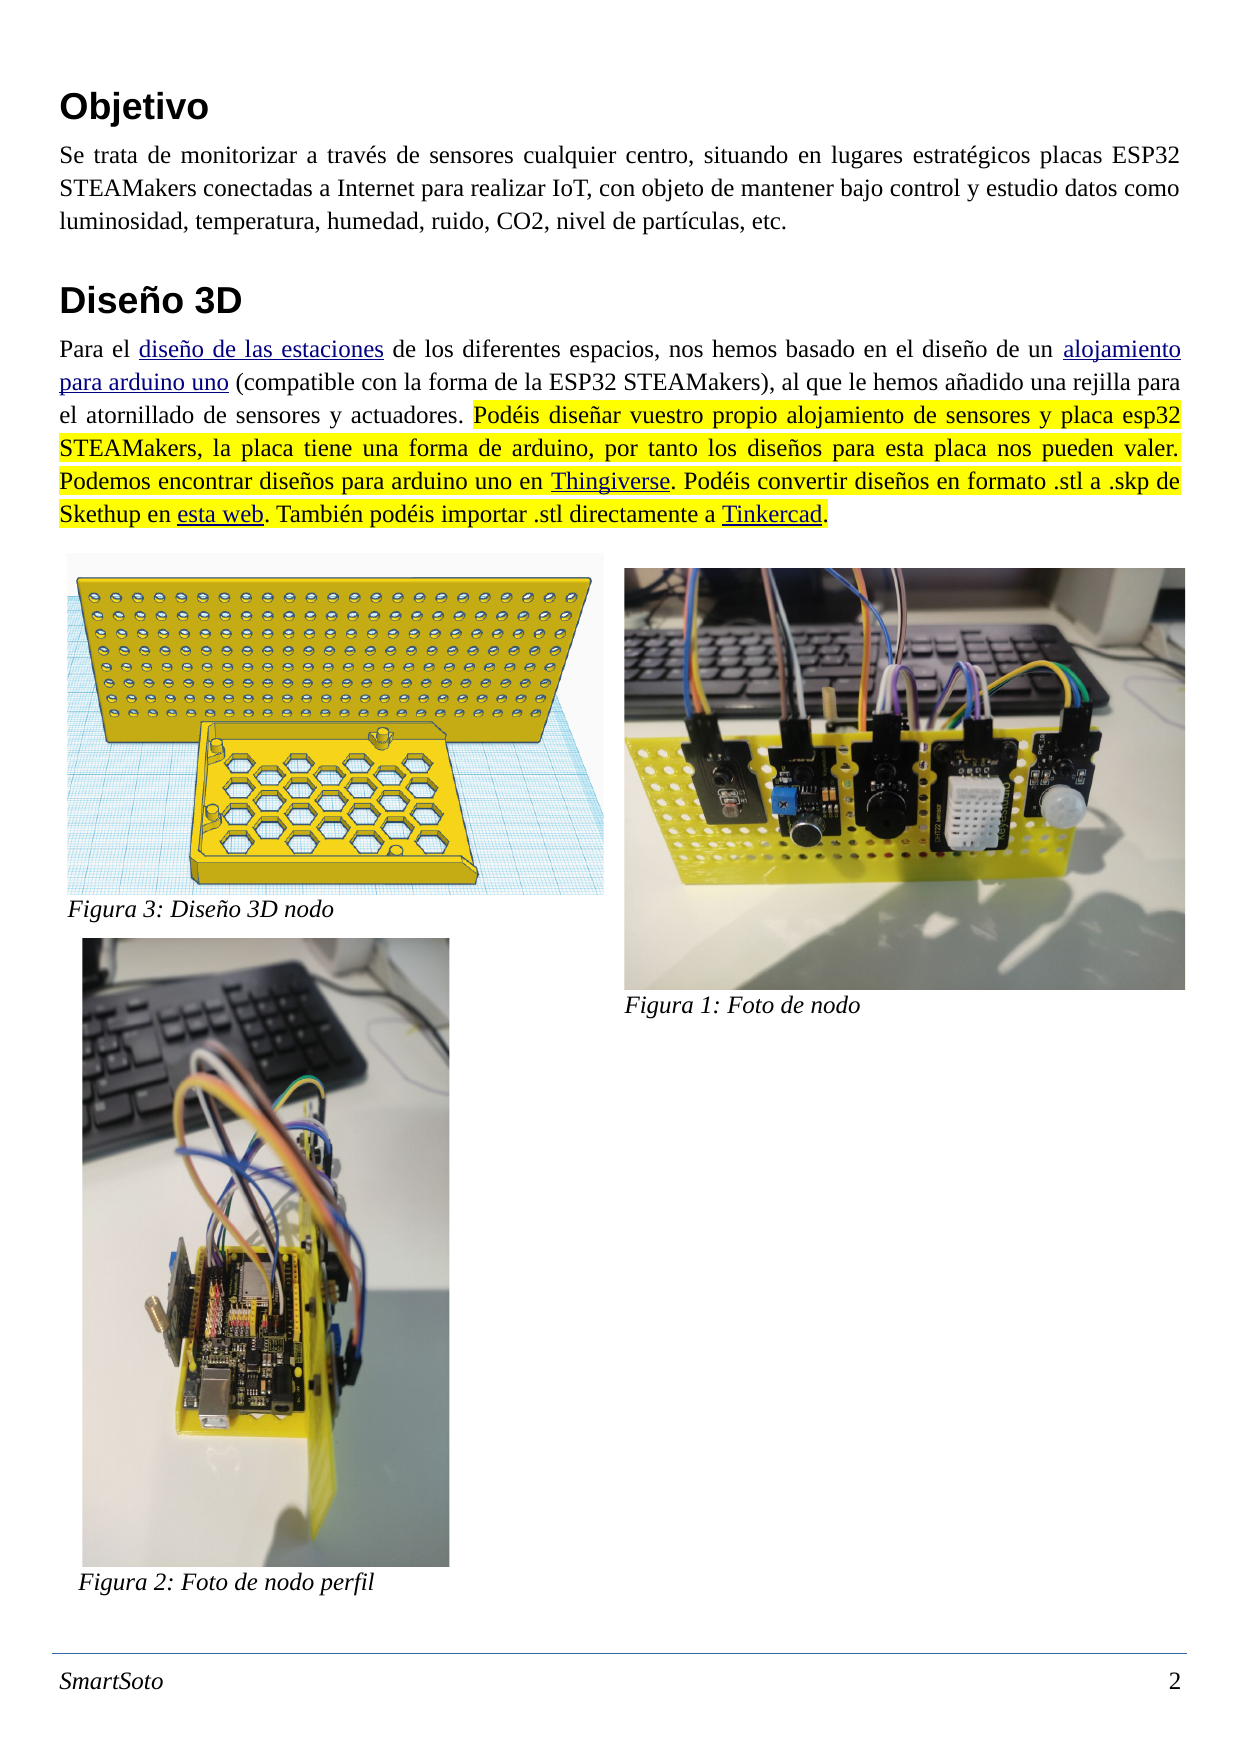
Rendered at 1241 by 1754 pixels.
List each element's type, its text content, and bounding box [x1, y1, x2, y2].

subtitle Objetivo [59, 84, 1181, 127]
picture [624, 568, 1186, 990]
text Figura 1: Foto de nodo [624, 990, 1185, 1018]
picture [82, 938, 450, 1567]
text Se trata de monitorizar a través de sensores cualquier centro, situando en lugares estratégicos placas ESP32 STEAMakers conectadas a Internet para realizar IoT, con objeto de mantener bajo control y estudio datos como luminosidad, temperatura, humedad, ruido, CO2, nivel de partículas, etc. [59, 140, 1181, 234]
subtitle Diseño 3D [59, 278, 1181, 321]
text Para el diseño de las estaciones de los diferentes espacios, nos hemos basado en el diseño de un alojamiento para arduino uno (compatible con la forma de la ESP32 STEAMakers), al que le hemos añadido una rejilla para el atornillado de sensores y actuadores. Podéis diseñar vuestro propio alojamiento de sensores y placa esp32 STEAMakers, la placa tiene una forma de arduino, por tanto los diseños para esta placa nos pueden valer. Podemos encontrar diseños para arduino uno en Thingiverse. Podéis convertir diseños en formato .stl a .skp de Skethup en esta web. También podéis importar .stl directamente a Tinkercad. [59, 334, 1181, 528]
text Figura 2: Foto de nodo perfil [78, 944, 445, 1595]
text Figura 3: Diseño 3D nodo [67, 895, 603, 923]
picture [67, 553, 604, 895]
